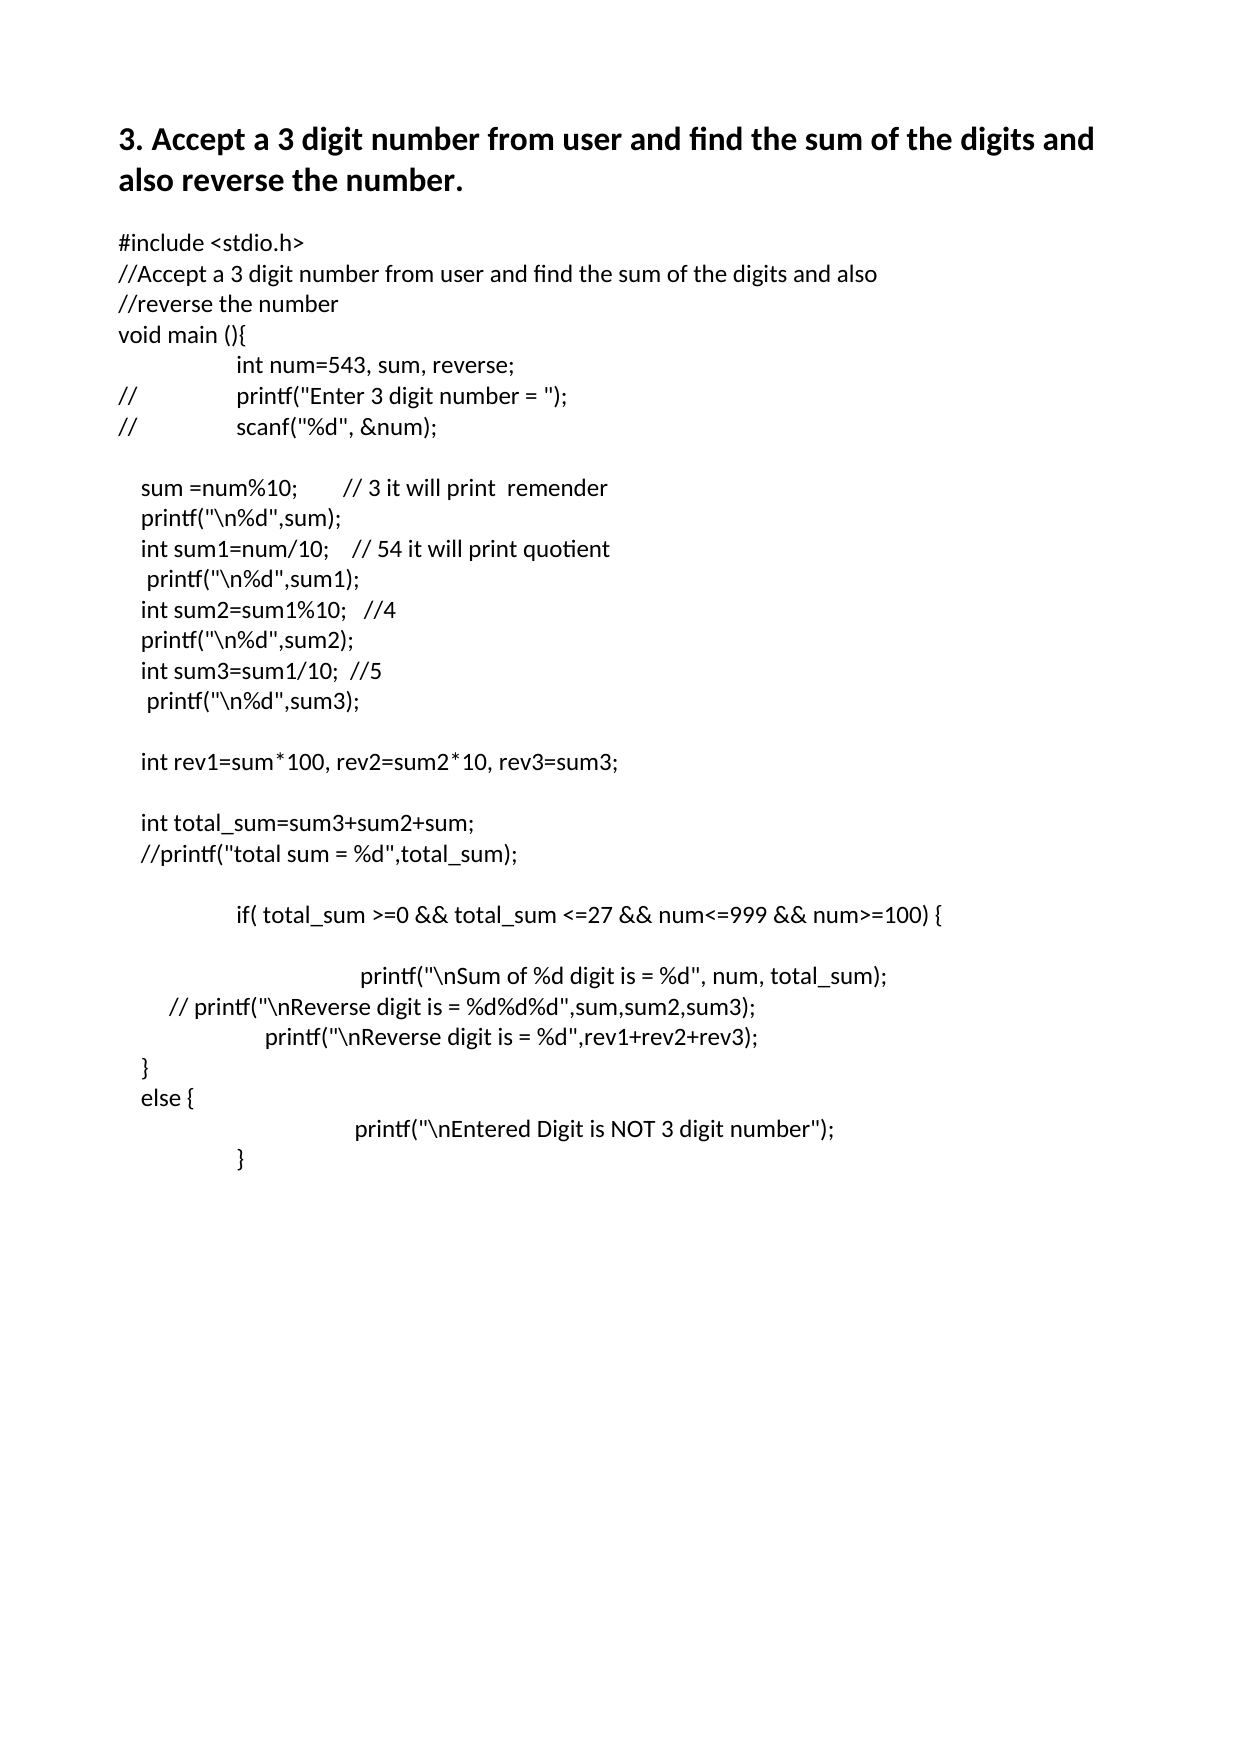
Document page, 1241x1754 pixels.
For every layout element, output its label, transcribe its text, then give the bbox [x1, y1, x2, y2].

text else { [118, 1082, 1122, 1113]
text //Accept a 3 digit number from user and find the sum of the digits and also [118, 258, 1122, 289]
text printf("\n%d",sum2); [118, 624, 1122, 655]
text // printf("\nReverse digit is = %d%d%d",sum,sum2,sum3); [118, 991, 1122, 1021]
text printf("\nReverse digit is = %d",rev1+rev2+rev3); [118, 1021, 1122, 1052]
text if( total_sum >=0 && total_sum <=27 && num<=999 && num>=100) { [118, 899, 1122, 929]
text sum =num%10; // 3 it will print remender [118, 472, 1122, 502]
text void main (){ [118, 319, 1122, 350]
text int sum2=sum1%10; //4 [118, 594, 1122, 624]
text //printf("total sum = %d",total_sum); [118, 838, 1122, 868]
text } [118, 1143, 1122, 1174]
text int rev1=sum*100, rev2=sum2*10, rev3=sum3; [118, 746, 1122, 777]
text int sum1=num/10; // 54 it will print quotient [118, 533, 1122, 563]
text int num=543, sum, reverse; [118, 350, 1122, 380]
text } [118, 1052, 1122, 1082]
text printf("\nSum of %d digit is = %d", num, total_sum); [118, 960, 1122, 991]
text 3. Accept a 3 digit number from user and find the sum of the digits and also reverse the number. [118, 118, 1122, 199]
text int total_sum=sum3+sum2+sum; [118, 807, 1122, 838]
text //reverse the number [118, 289, 1122, 319]
text // printf("Enter 3 digit number = "); [118, 380, 1122, 411]
text printf("\n%d",sum3); [118, 685, 1122, 716]
text #include <stdio.h> [118, 228, 1122, 258]
text printf("\nEntered Digit is NOT 3 digit number"); [118, 1113, 1122, 1143]
text int sum3=sum1/10; //5 [118, 655, 1122, 685]
text printf("\n%d",sum); [118, 502, 1122, 533]
text printf("\n%d",sum1); [118, 563, 1122, 594]
text // scanf("%d", &num); [118, 411, 1122, 441]
